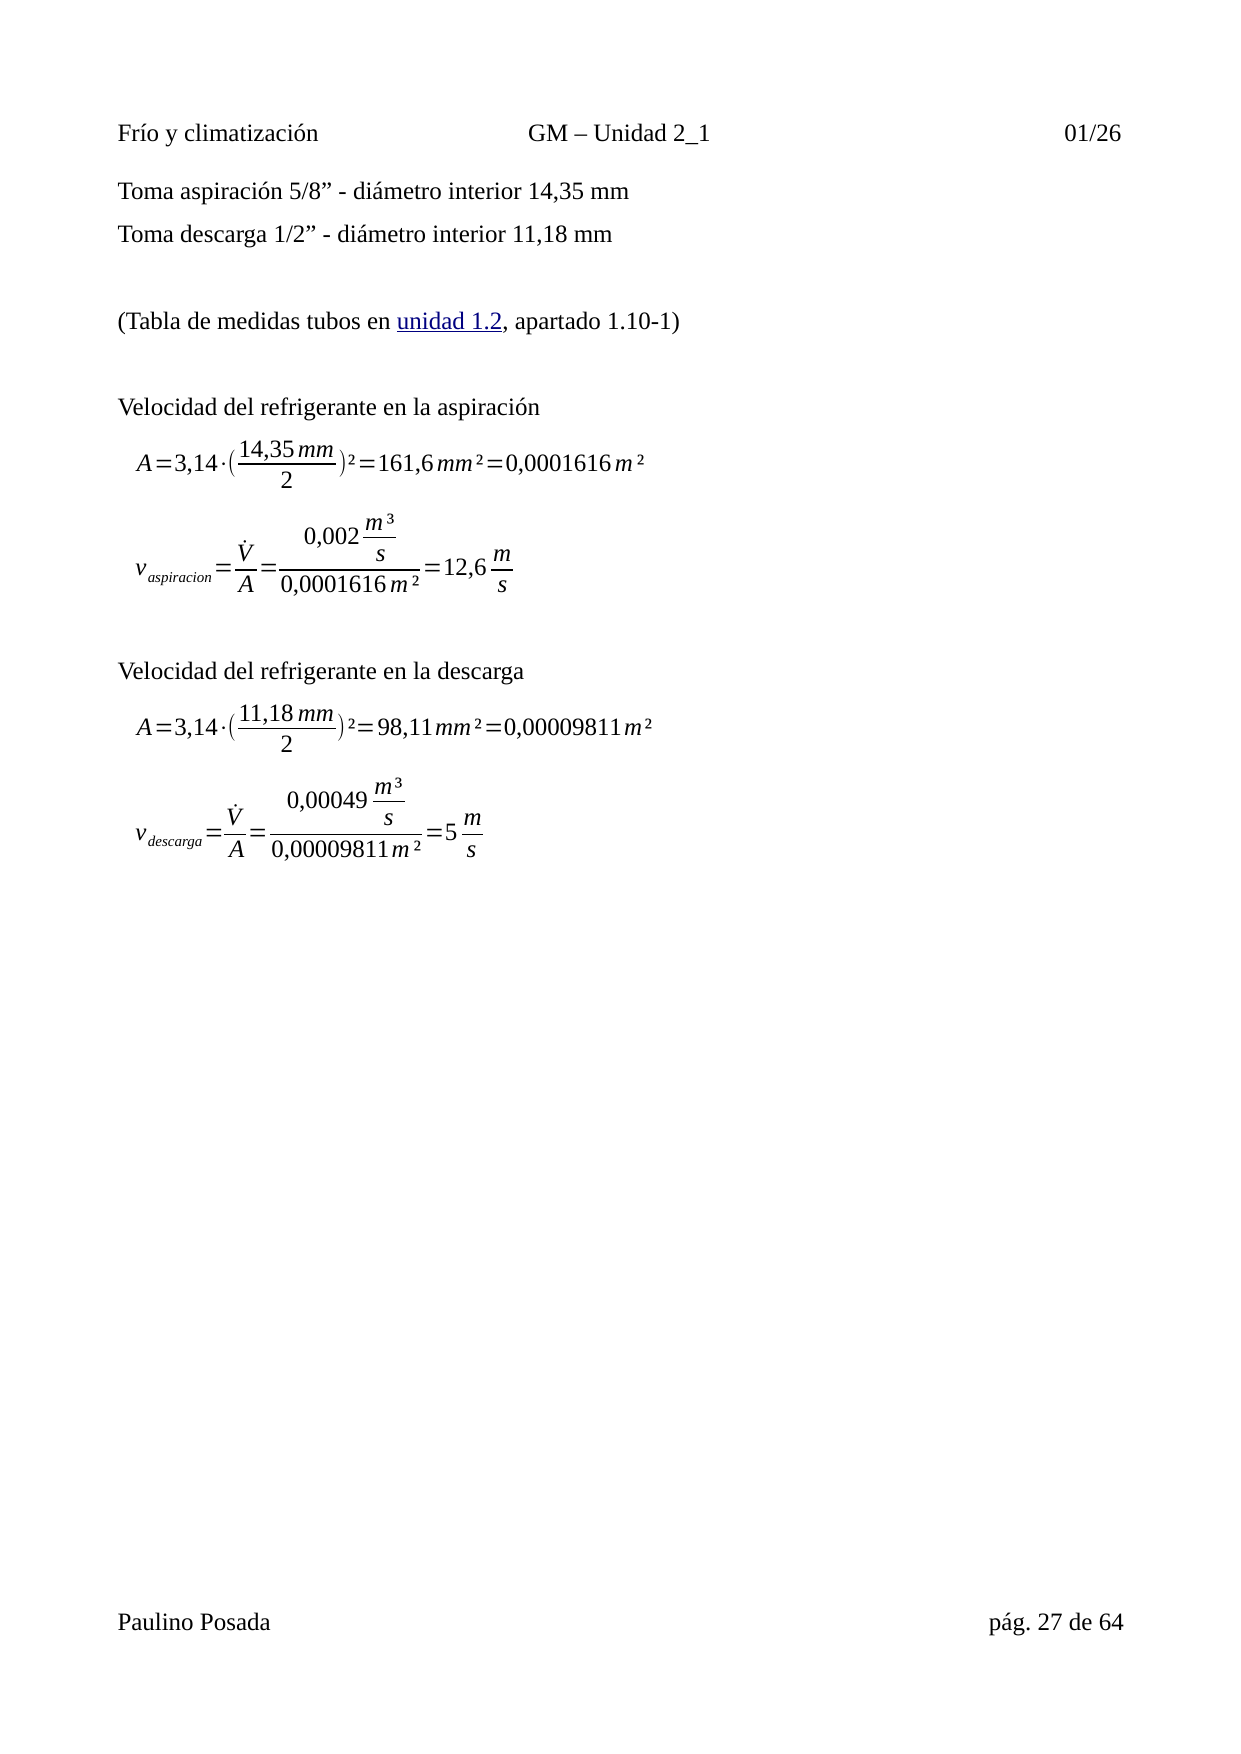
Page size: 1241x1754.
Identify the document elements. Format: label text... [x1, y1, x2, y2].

text (Tabla de medidas tubos en unidad 1.2, apartado 1.10-1) [117, 306, 1123, 334]
text Velocidad del refrigerante en la descarga [117, 656, 1123, 685]
text Velocidad del refrigerante en la aspiración [117, 392, 1123, 421]
text Toma aspiración 5/8” - diámetro interior 14,35 mm [117, 176, 1123, 205]
text Toma descarga 1/2” - diámetro interior 11,18 mm [117, 219, 1123, 248]
